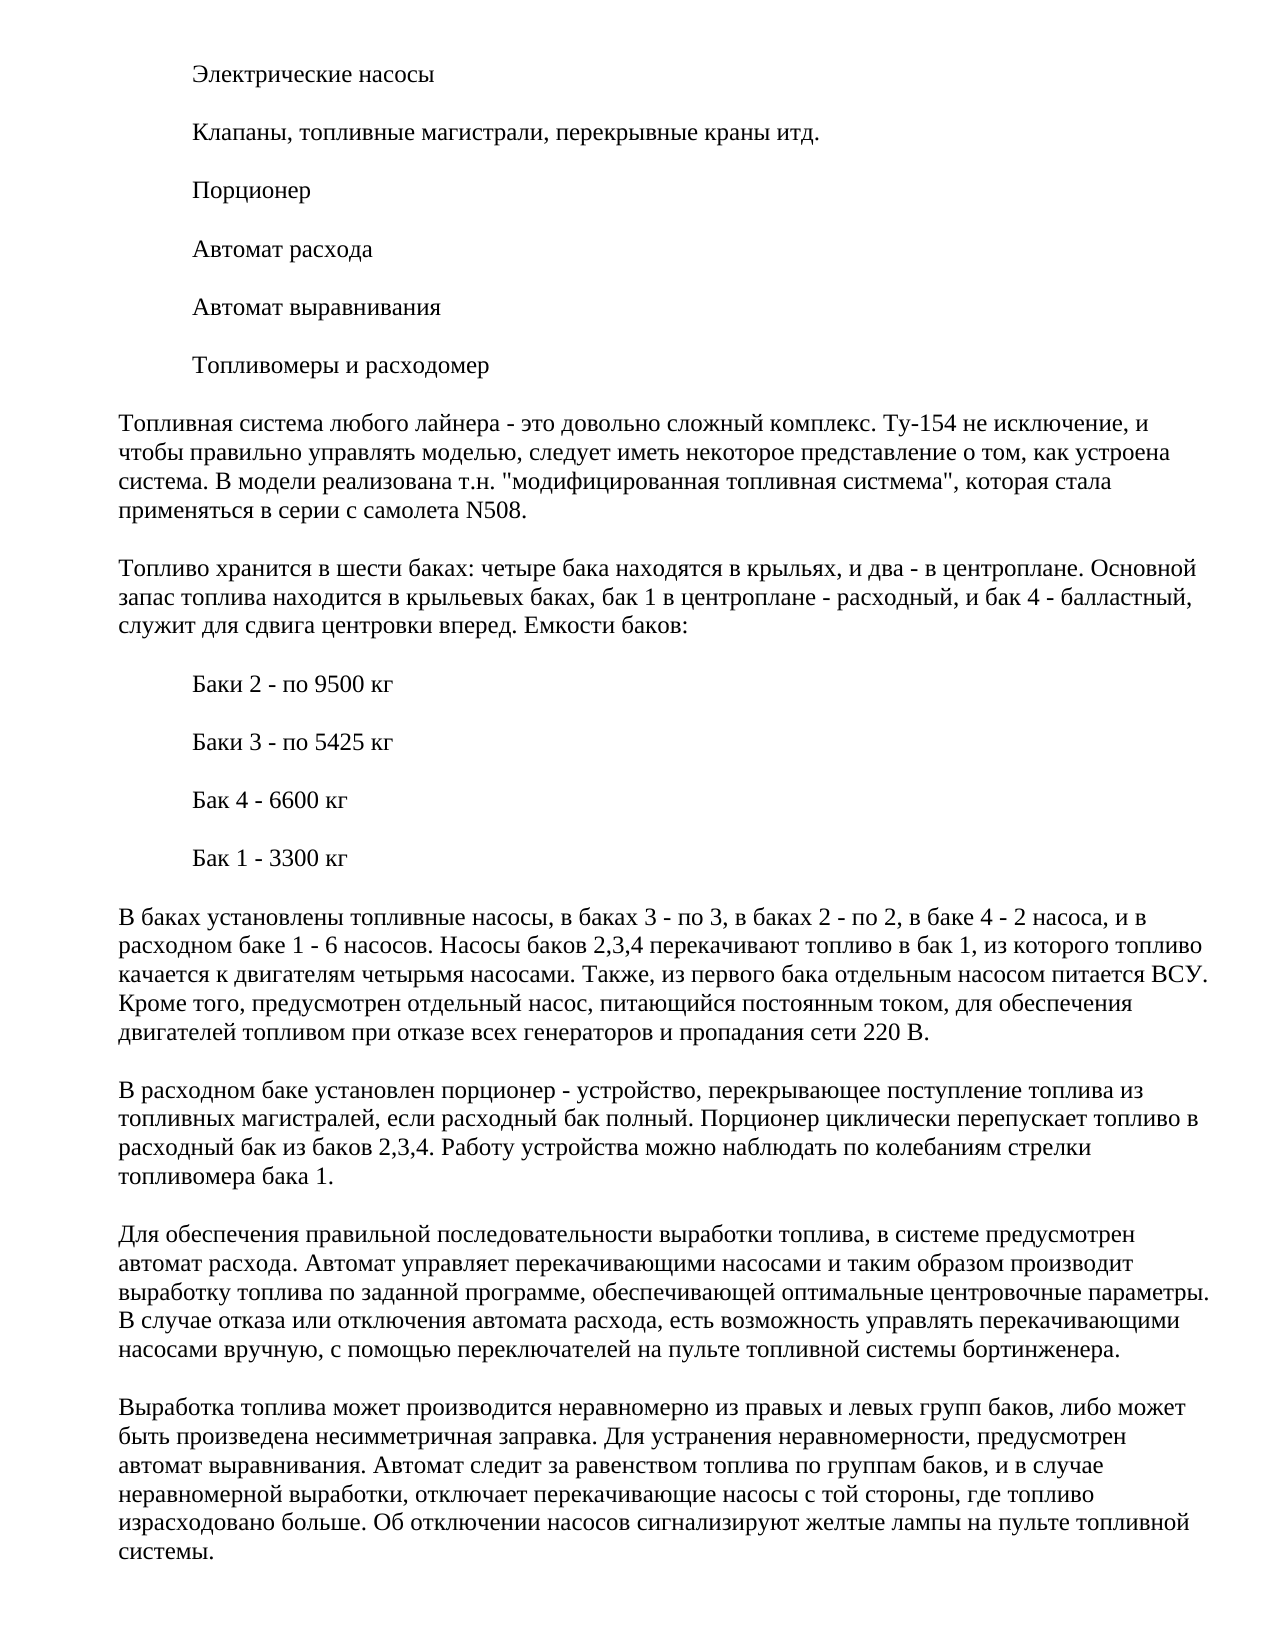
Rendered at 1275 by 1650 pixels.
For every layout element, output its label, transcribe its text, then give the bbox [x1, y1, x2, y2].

list Бак 4 - 6600 кг [162, 785, 1216, 814]
text Для обеспечения правильной последовательности выработки топлива, в системе предусмотрен автомат расхода. Автомат управляет перекачивающими насосами и таким образом производит выработку топлива по заданной программе, обеспечивающей оптимальные центровочные параметры. В случае отказа или отключения автомата расхода, есть возможность управлять перекачивающими насосами вручную, с помощью переключателей на пульте топливной системы бортинженера. [118, 1219, 1216, 1363]
text В баках установлены топливные насосы, в баках 3 - по 3, в баках 2 - по 2, в баке 4 - 2 насоса, и в расходном баке 1 - 6 насосов. Насосы баков 2,3,4 перекачивают топливо в бак 1, из которого топливо качается к двигателям четырьмя насосами. Также, из первого бака отдельным насосом питается ВСУ. Кроме того, предусмотрен отдельный насос, питающийся постоянным током, для обеспечения двигателей топливом при отказе всех генераторов и пропадания сети 220 В. [118, 902, 1216, 1045]
list Электрические насосы [162, 59, 1216, 88]
list Топливомеры и расходомер [162, 350, 1216, 379]
list Баки 2 - по 9500 кг [162, 669, 1216, 697]
list Автомат расхода [162, 234, 1216, 262]
list Автомат выравнивания [162, 292, 1216, 321]
text Топливо хранится в шести баках: четыре бака находятся в крыльях, и два - в центроплане. Основной запас топлива находится в крыльевых баках, бак 1 в центроплане - расходный, и бак 4 - балластный, служит для сдвига центровки вперед. Емкости баков: [118, 553, 1216, 639]
text Выработка топлива может производится неравномерно из правых и левых групп баков, либо может быть произведена несимметричная заправка. Для устранения неравномерности, предусмотрен автомат выравнивания. Автомат следит за равенством топлива по группам баков, и в случае неравномерной выработки, отключает перекачивающие насосы с той стороны, где топливо израсходовано больше. Об отключении насосов сигнализируют желтые лампы на пульте топливной системы. [118, 1392, 1216, 1565]
list Клапаны, топливные магистрали, перекрывные краны итд. [162, 117, 1216, 146]
list Порционер [162, 176, 1216, 204]
list Баки 3 - по 5425 кг [162, 727, 1216, 756]
text В расходном баке установлен порционер - устройство, перекрывающее поступление топлива из топливных магистралей, если расходный бак полный. Порционер циклически перепускает топливо в расходный бак из баков 2,3,4. Работу устройства можно наблюдать по колебаниям стрелки топливомера бака 1. [118, 1075, 1216, 1190]
list Бак 1 - 3300 кг [162, 843, 1216, 872]
text Топливная система любого лайнера - это довольно сложный комплекс. Ту-154 не исключение, и чтобы правильно управлять моделью, следует иметь некоторое представление о том, как устроена система. В модели реализована т.н. "модифицированная топливная систмема", которая стала применяться в серии с самолета N508. [118, 408, 1216, 523]
